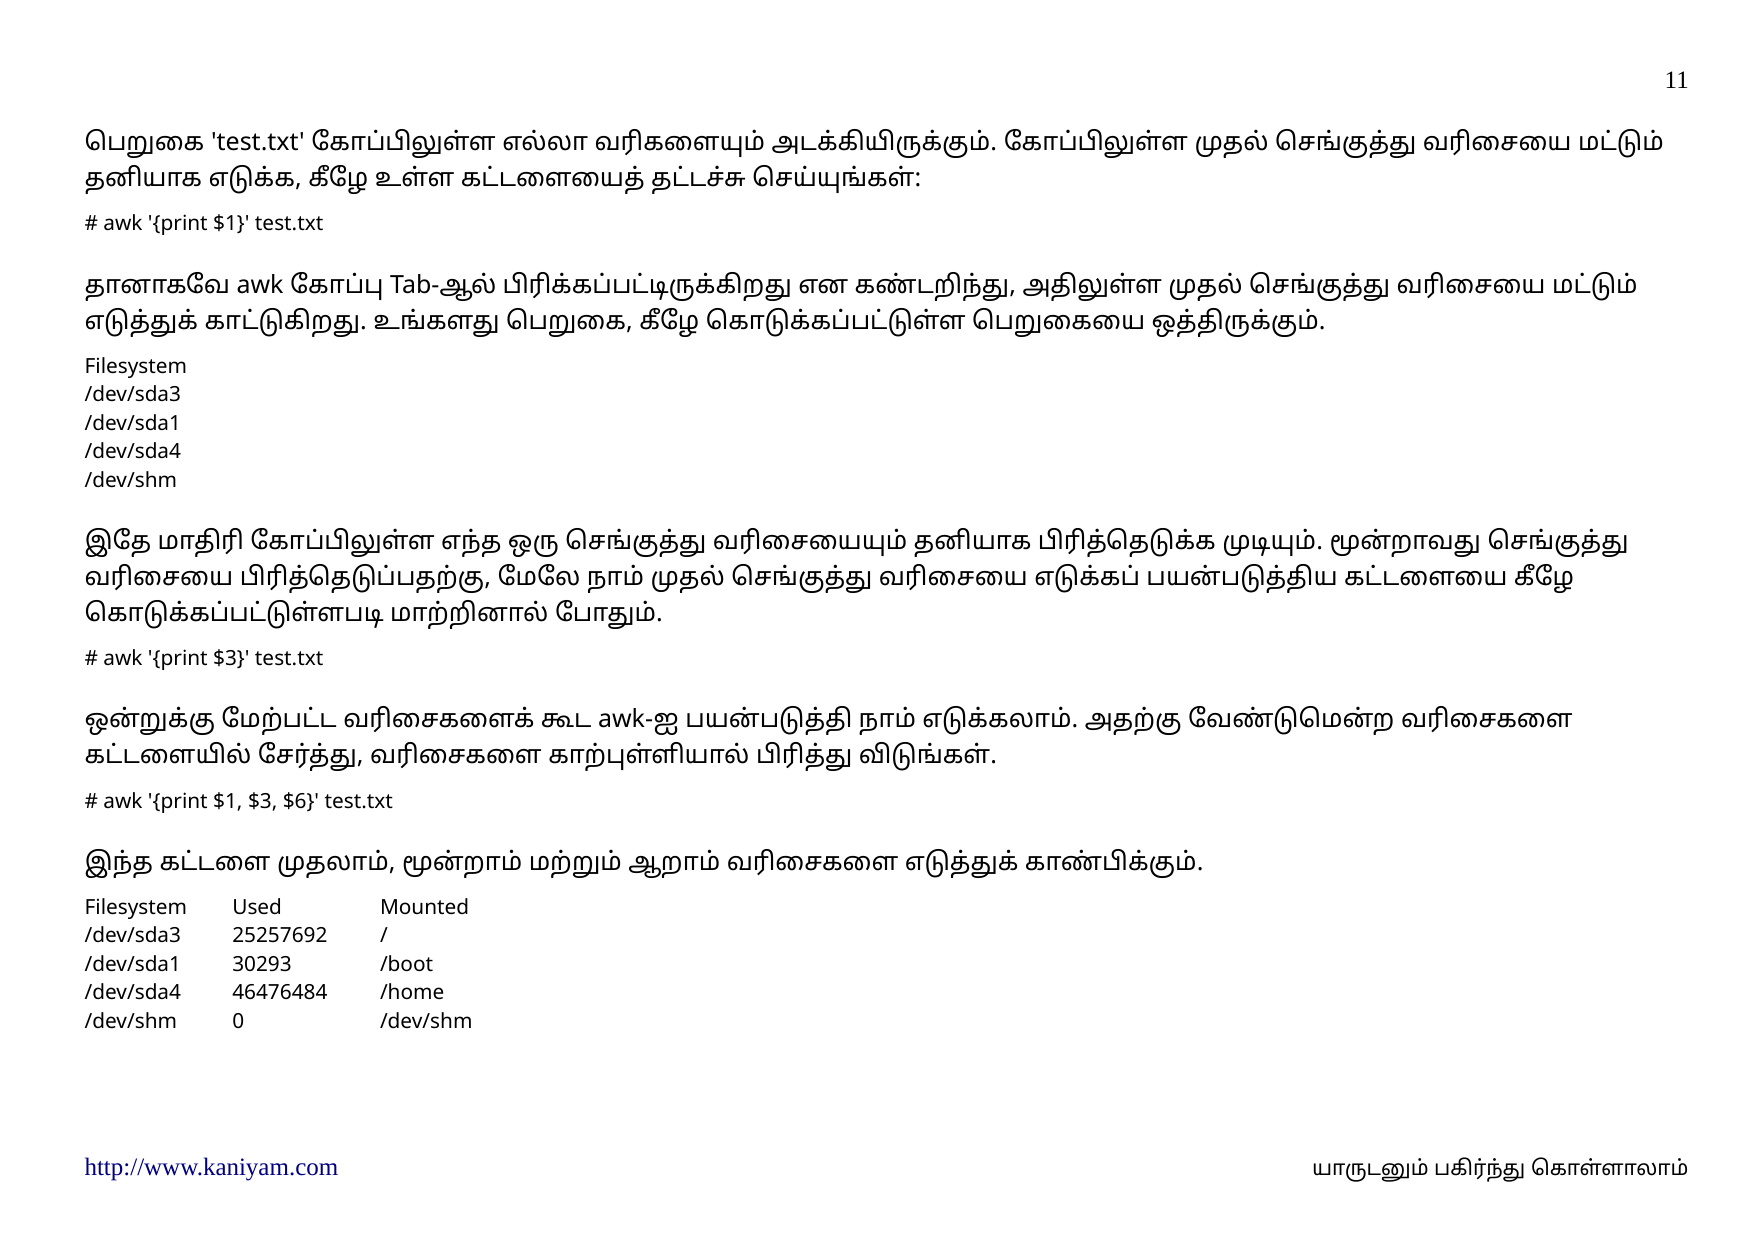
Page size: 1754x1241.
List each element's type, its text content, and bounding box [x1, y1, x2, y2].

text இதே மாதிரி கோப்பிலுள்ள எந்த ஒரு செங்குத்து வரிசையையும் தனியாக பிரித்தெடுக்க முடியும். மூன்றாவது செங்குத்து வரிசையை பிரித்தெடுப்பதற்கு, மேலே நாம் முதல் செங்குத்து வரிசையை எடுக்கப் பயன்படுத்திய கட்டளையை கீழே கொடுக்கப்பட்டுள்ளபடி மாற்றினால் போதும். [84, 523, 1688, 631]
text /dev/sda3 [84, 379, 1688, 408]
text /dev/sda4 46476484 /home [84, 977, 1688, 1006]
text /dev/sda4 [84, 436, 1688, 465]
text தானாகவே awk கோப்பு Tab-ஆல் பிரிக்கப்பட்டிருக்கிறது என கண்டறிந்து, அதிலுள்ள முதல் செங்குத்து வரிசையை மட்டும் எடுத்துக் காட்டுகிறது. உங்களது பெறுகை, கீழே கொடுக்கப்பட்டுள்ள பெறுகையை ஒத்திருக்கும். [84, 266, 1688, 338]
text பெறுகை 'test.txt' கோப்பிலுள்ள எல்லா வரிகளையும் அடக்கியிருக்கும். கோப்பிலுள்ள முதல் செங்குத்து வரிசையை மட்டும் தனியாக எடுக்க, கீழே உள்ள கட்டளையைத் தட்டச்சு செய்யுங்கள்: [84, 124, 1688, 196]
text /dev/sda1 [84, 408, 1688, 436]
text # awk '{print $3}' test.txt [84, 643, 1688, 672]
text Filesystem Used Mounted [84, 892, 1688, 921]
text # awk '{print $1}' test.txt [84, 208, 1688, 237]
text /dev/sda3 25257692 / [84, 921, 1688, 949]
text Filesystem [84, 351, 1688, 379]
text /dev/shm 0 /dev/shm [84, 1006, 1688, 1034]
text # awk '{print $1, $3, $6}' test.txt [84, 786, 1688, 814]
text இந்த கட்டளை முதலாம், மூன்றாம் மற்றும் ஆறாம் வரிசைகளை எடுத்துக் காண்பிக்கும். [84, 844, 1688, 880]
text ஒன்றுக்கு மேற்பட்ட வரிசைகளைக் கூட awk-ஐ பயன்படுத்தி நாம் எடுக்கலாம். அதற்கு வேண்டுமென்ற வரிசைகளை கட்டளையில் சேர்த்து, வரிசைகளை காற்புள்ளியால் பிரித்து விடுங்கள். [84, 701, 1688, 773]
text /dev/sda1 30293 /boot [84, 949, 1688, 977]
text /dev/shm [84, 465, 1688, 493]
